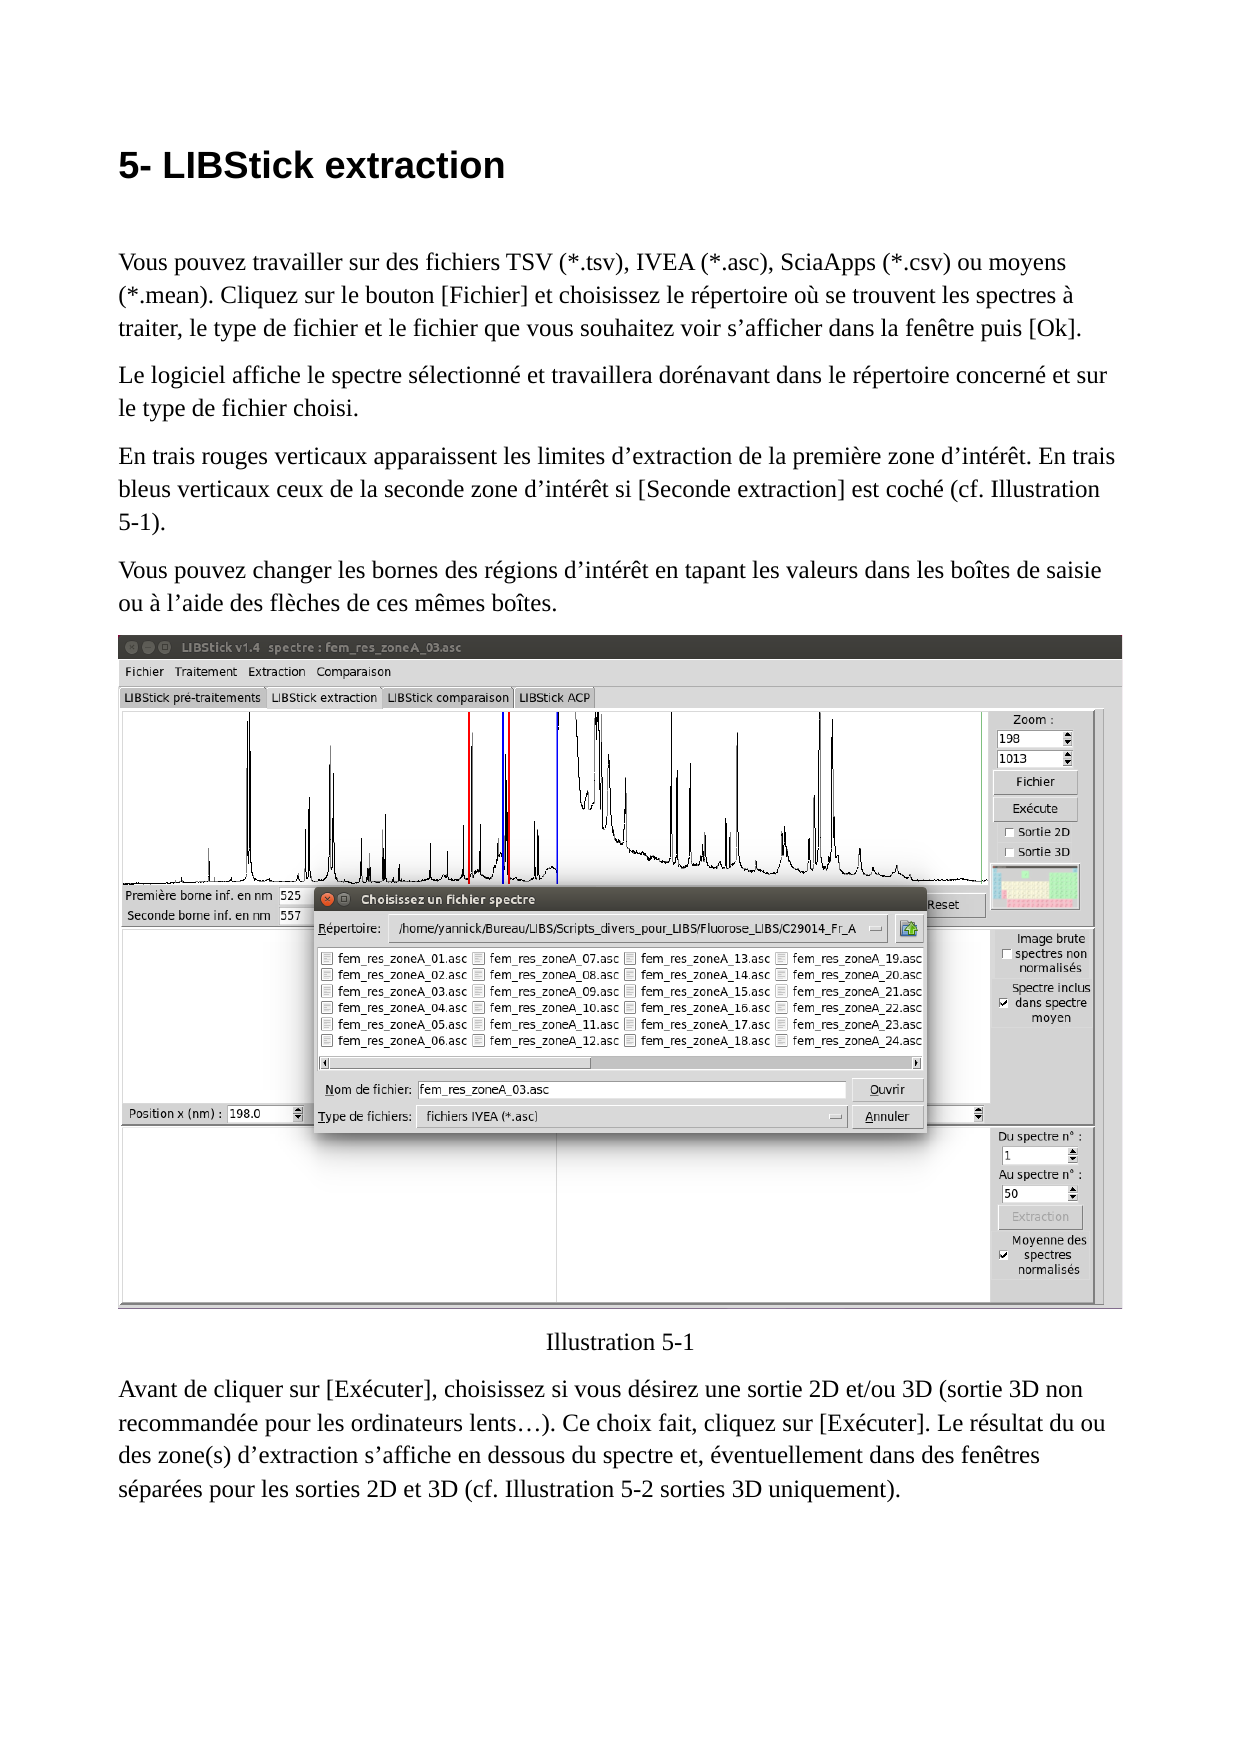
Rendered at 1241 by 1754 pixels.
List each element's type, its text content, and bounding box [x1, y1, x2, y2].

text Le logiciel affiche le spectre sélectionné et travaillera dorénavant dans le répertoire concerné et sur le type de fichier choisi. [118, 361, 1122, 422]
text Illustration 5-1 [118, 1327, 1122, 1356]
text Vous pouvez travailler sur des fichiers TSV (*.tsv), IVEA (*.asc), SciaApps (*.csv) ou moyens (*.mean). Cliquez sur le bouton [Fichier] et choisissez le répertoire où se trouvent les spectres à traiter, le type de fichier et le fichier que vous souhaitez voir s’afficher dans la fenêtre puis [Ok]. [118, 247, 1122, 342]
subtitle 5- LIBStick extraction [118, 143, 1122, 187]
picture [118, 635, 1123, 1309]
text En trais rouges verticaux apparaissent les limites d’extraction de la première zone d’intérêt. En trais bleus verticaux ceux de la seconde zone d’intérêt si [Seconde extraction] est coché (cf. Illustration 5-1). [118, 441, 1122, 536]
text Vous pouvez changer les bornes des régions d’intérêt en tapant les valeurs dans les boîtes de saisie ou à l’aide des flèches de ces mêmes boîtes. [118, 555, 1122, 617]
text Avant de cliquer sur [Exécuter], choisissez si vous désirez une sortie 2D et/ou 3D (sortie 3D non recommandée pour les ordinateurs lents…). Ce choix fait, cliquez sur [Exécuter]. Le résultat du ou des zone(s) d’extraction s’affiche en dessous du spectre et, éventuellement dans des fenêtres séparées pour les sorties 2D et 3D (cf. Illustration 5-2 sorties 3D uniquement). [118, 1374, 1122, 1502]
